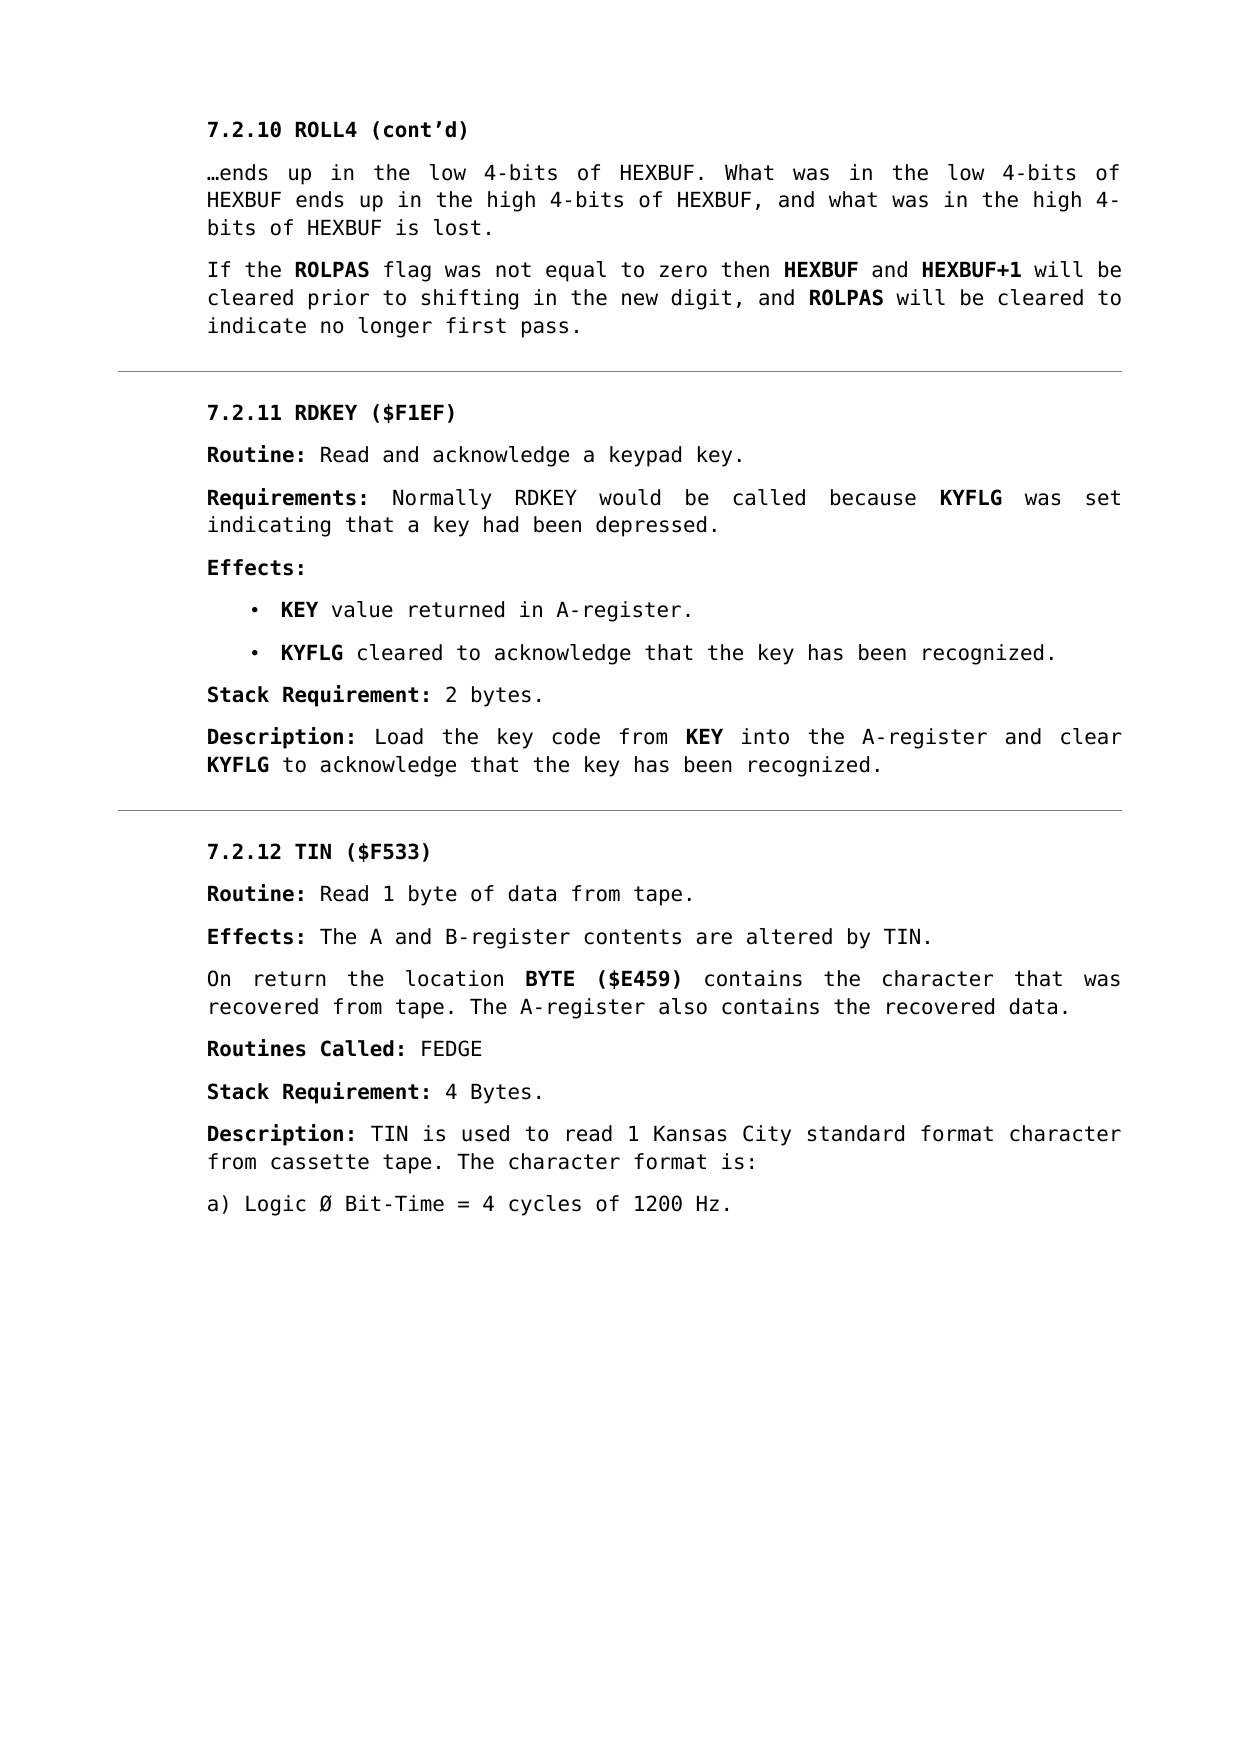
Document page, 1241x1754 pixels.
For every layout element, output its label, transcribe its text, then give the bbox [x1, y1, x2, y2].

text …ends up in the low 4-bits of HEXBUF. What was in the low 4-bits of HEXBUF ends up in the high 4-bits of HEXBUF, and what was in the high 4-bits of HEXBUF is lost. [207, 161, 1122, 240]
list KYFLG cleared to acknowledge that the key has been recognized. [251, 641, 1122, 665]
text On return the location BYTE ($E459) contains the character that was recovered from tape. The A-register also contains the recovered data. [207, 967, 1122, 1019]
text Effects: [207, 556, 1122, 580]
text Requirements: Normally RDKEY would be called because KYFLG was set indicating that a key had been depressed. [207, 486, 1122, 538]
text a) Logic Ø Bit-Time = 4 cycles of 1200 Hz. [207, 1192, 1122, 1217]
text Routines Called: FEDGE [207, 1037, 1122, 1062]
text 7.2.11 RDKEY ($F1EF) [207, 401, 1122, 425]
list KEY value returned in A-register. [251, 598, 1122, 622]
text Routine: Read and acknowledge a keypad key. [207, 443, 1122, 467]
text Description: Load the key code from KEY into the A-register and clear KYFLG to acknowledge that the key has been recognized. [207, 725, 1122, 777]
text Effects: The A and B-register contents are altered by TIN. [207, 925, 1122, 949]
text Stack Requirement: 4 Bytes. [207, 1080, 1122, 1104]
text Routine: Read 1 byte of data from tape. [207, 882, 1122, 907]
text Description: TIN is used to read 1 Kansas City standard format character from cassette tape. The character format is: [207, 1122, 1122, 1174]
text If the ROLPAS flag was not equal to zero then HEXBUF and HEXBUF+1 will be cleared prior to shifting in the new digit, and ROLPAS will be cleared to indicate no longer first pass. [207, 258, 1122, 338]
text 7.2.12 TIN ($F533) [207, 840, 1122, 864]
text Stack Requirement: 2 bytes. [207, 683, 1122, 707]
text 7.2.10 ROLL4 (cont’d) [207, 118, 1122, 142]
